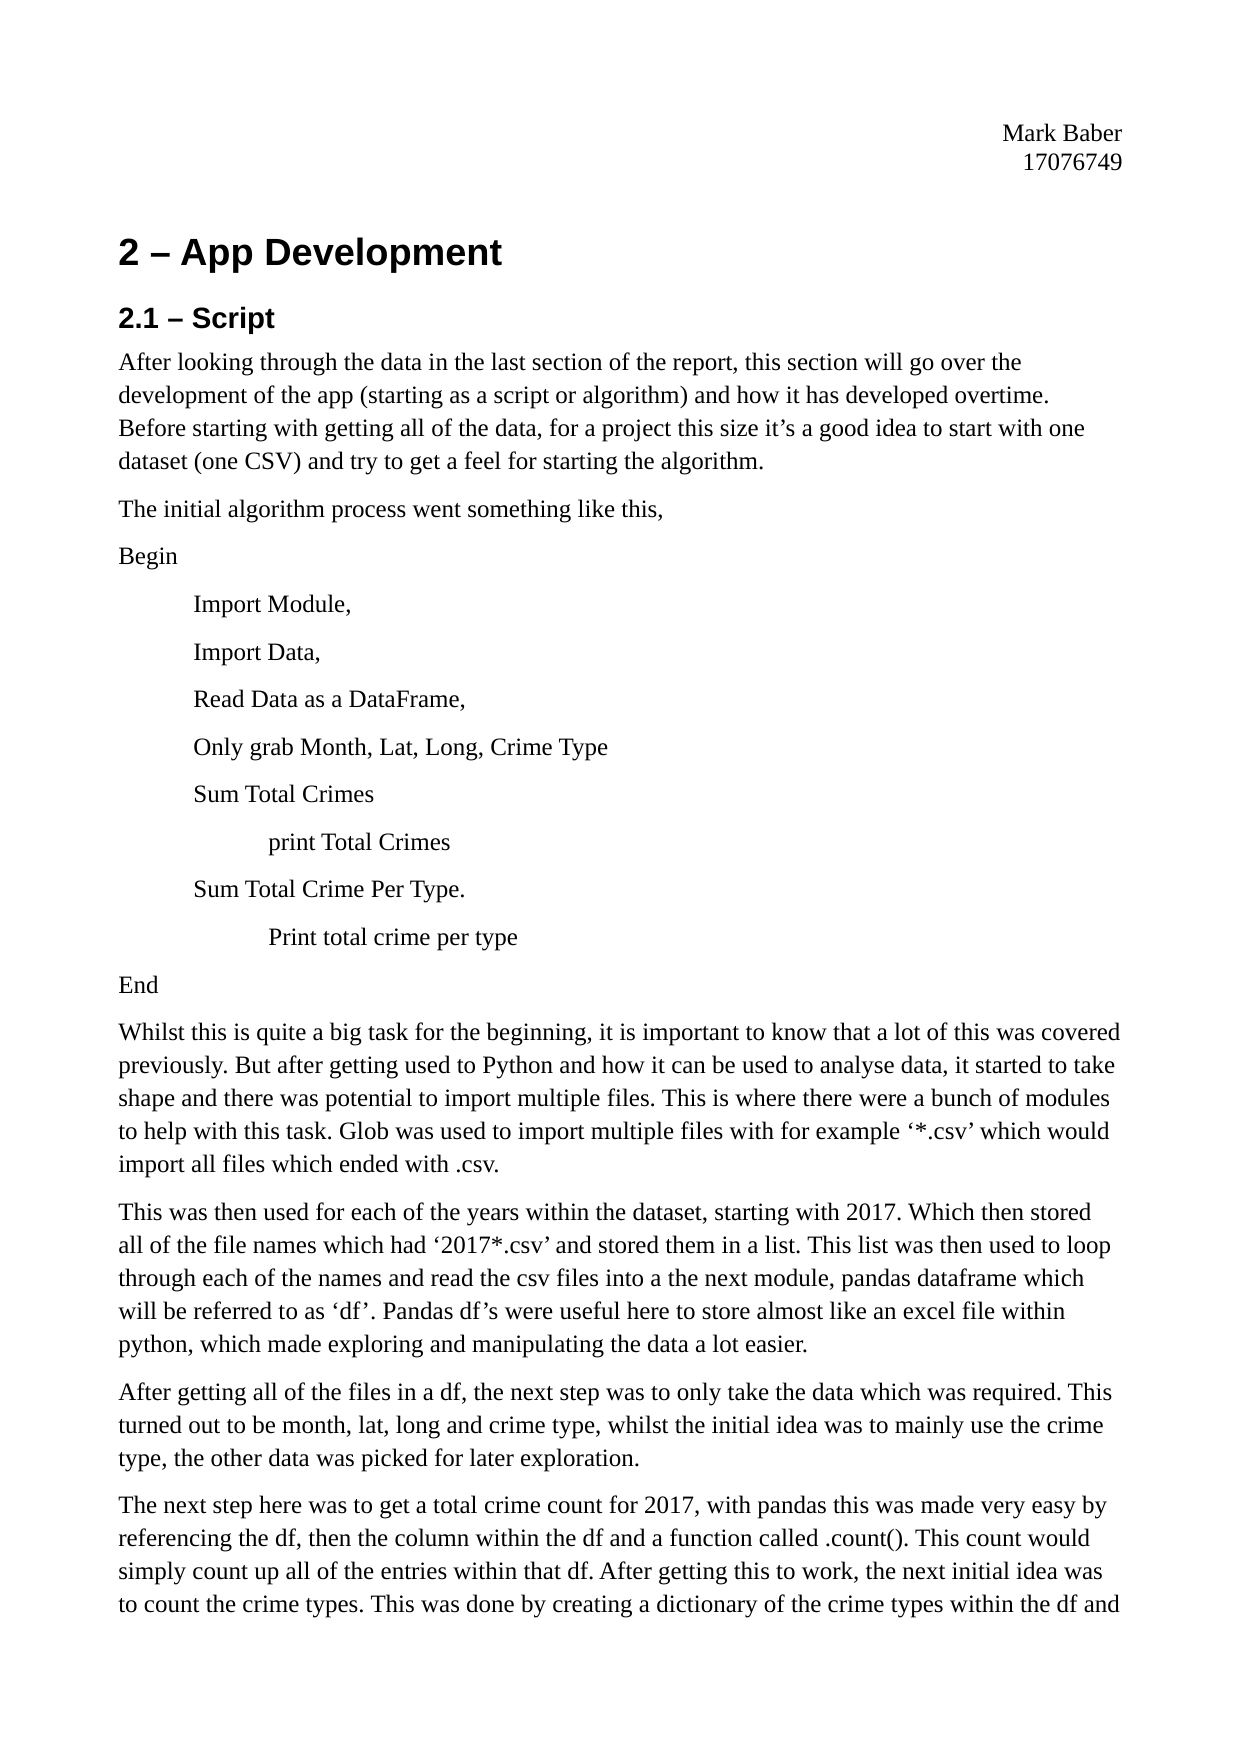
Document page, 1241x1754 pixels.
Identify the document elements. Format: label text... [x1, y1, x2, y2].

text Begin [118, 541, 1122, 570]
subtitle 2 – App Development [118, 230, 1122, 274]
text Import Data, [118, 637, 1122, 665]
text Import Module, [118, 589, 1122, 618]
text print Total Crimes [118, 827, 1122, 856]
text Whilst this is quite a big task for the beginning, it is important to know that a lot of this was covered previously. But after getting used to Python and how it can be used to analyse data, it started to take shape and there was potential to import multiple files. This is where there were a bunch of modules to help with this task. Glob was used to import multiple files with for example ‘*.csv’ which would import all files which ended with .csv. [118, 1017, 1122, 1178]
text Only grab Month, Lat, Long, Crime Type [118, 732, 1122, 761]
text The initial algorithm process went something like this, [118, 494, 1122, 522]
text Read Data as a DataFrame, [118, 684, 1122, 713]
text After looking through the data in the last section of the report, this section will go over the development of the app (starting as a script or algorithm) and how it has developed overtime. Before starting with getting all of the data, for a project this size it’s a good idea to start with one dataset (one CSV) and try to get a feel for starting the algorithm. [118, 347, 1122, 475]
text Print total crime per type [118, 922, 1122, 951]
subtitle 2.1 – Script [118, 301, 1122, 334]
text Sum Total Crime Per Type. [118, 874, 1122, 903]
text The next step here was to get a total crime count for 2017, with pandas this was made very easy by referencing the df, then the column within the df and a function called .count(). This count would simply count up all of the entries within that df. After getting this to work, the next initial idea was to count the crime types. This was done by creating a dictionary of the crime types within the df and [118, 1490, 1122, 1618]
text After getting all of the files in a df, the next step was to only take the data which was required. This turned out to be month, lat, long and crime type, whilst the initial idea was to mainly use the crime type, the other data was picked for later exploration. [118, 1377, 1122, 1472]
text This was then used for each of the years within the dataset, starting with 2017. Which then stored all of the file names which had ‘2017*.csv’ and stored them in a list. This list was then used to loop through each of the names and read the csv files into a the next module, pandas dataframe which will be referred to as ‘df’. Pandas df’s were useful here to store almost like an excel file within python, which made exploring and manipulating the data a lot easier. [118, 1197, 1122, 1358]
text End [118, 970, 1122, 998]
text Sum Total Crimes [118, 779, 1122, 808]
